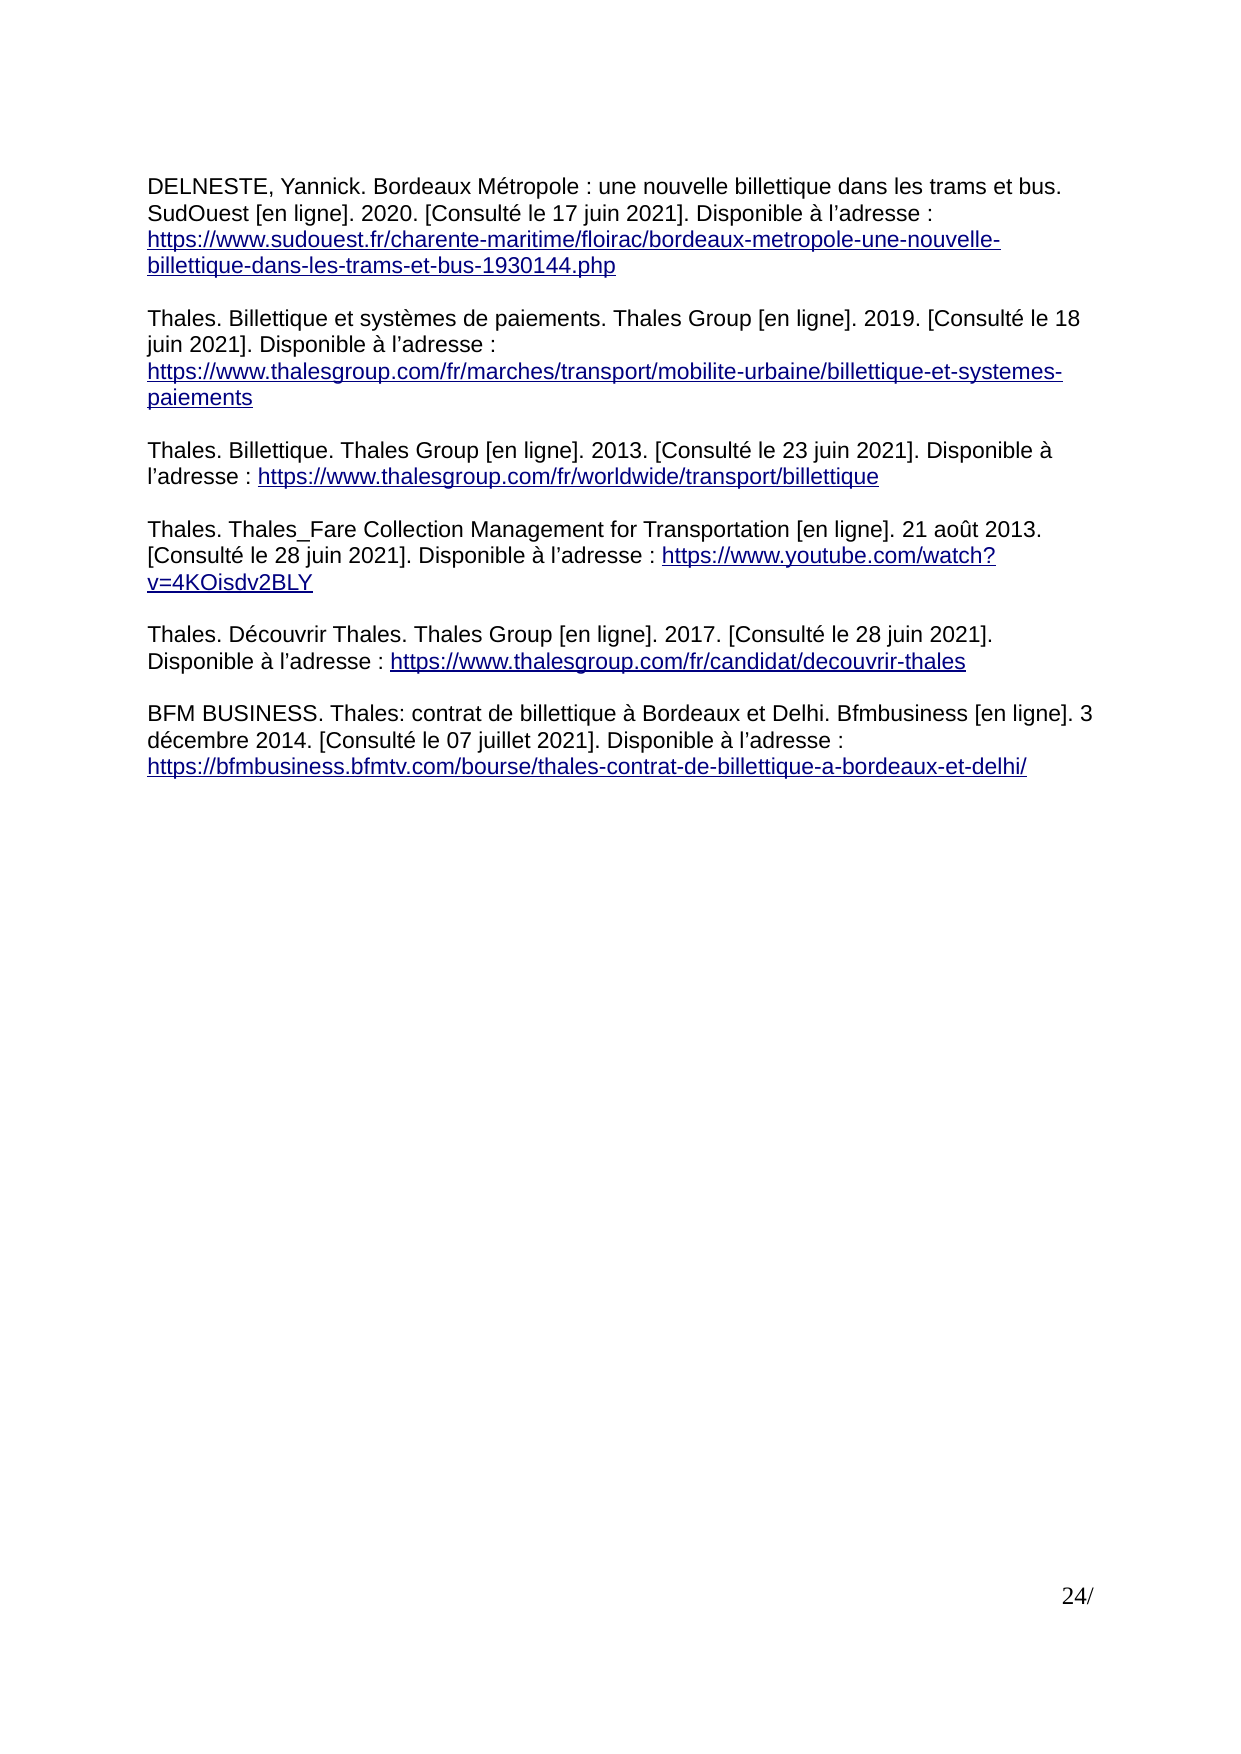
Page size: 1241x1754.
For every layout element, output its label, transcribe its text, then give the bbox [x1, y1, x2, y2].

text https://www.thalesgroup.com/fr/marches/transport/mobilite-urbaine/billettique-et-systemes-paiements [147, 358, 1093, 411]
text BFM BUSINESS. Thales: contrat de billettique à Bordeaux et Delhi. Bfmbusiness [en ligne]. 3 décembre 2014. [Consulté le 07 juillet 2021]. Disponible à l’adresse : https://bfmbusiness.bfmtv.com/bourse/thales-contrat-de-billettique-a-bordeaux-et-delhi/ [147, 700, 1093, 779]
text Thales. Billettique. Thales Group [en ligne]. 2013. [Consulté le 23 juin 2021]. Disponible à l’adresse : https://www.thalesgroup.com/fr/worldwide/transport/billettique [147, 437, 1093, 489]
text Thales. Découvrir Thales. Thales Group [en ligne]. 2017. [Consulté le 28 juin 2021]. Disponible à l’adresse : https://www.thalesgroup.com/fr/candidat/decouvrir-thales [147, 621, 1093, 674]
text Thales. Billettique et systèmes de paiements. Thales Group [en ligne]. 2019. [Consulté le 18 juin 2021]. Disponible à l’adresse : [147, 305, 1093, 358]
text DELNESTE, Yannick. Bordeaux Métropole : une nouvelle billettique dans les trams et bus. SudOuest [en ligne]. 2020. [Consulté le 17 juin 2021]. Disponible à l’adresse : https://www.sudouest.fr/charente-maritime/floirac/bordeaux-metropole-une-nouvelle-billettique-dans-les-trams-et-bus-1930144.php [147, 173, 1093, 279]
text Thales. Thales_Fare Collection Management for Transportation [en ligne]. 21 août 2013. [Consulté le 28 juin 2021]. Disponible à l’adresse : https://www.youtube.com/watch?v=4KOisdv2BLY [147, 516, 1093, 595]
